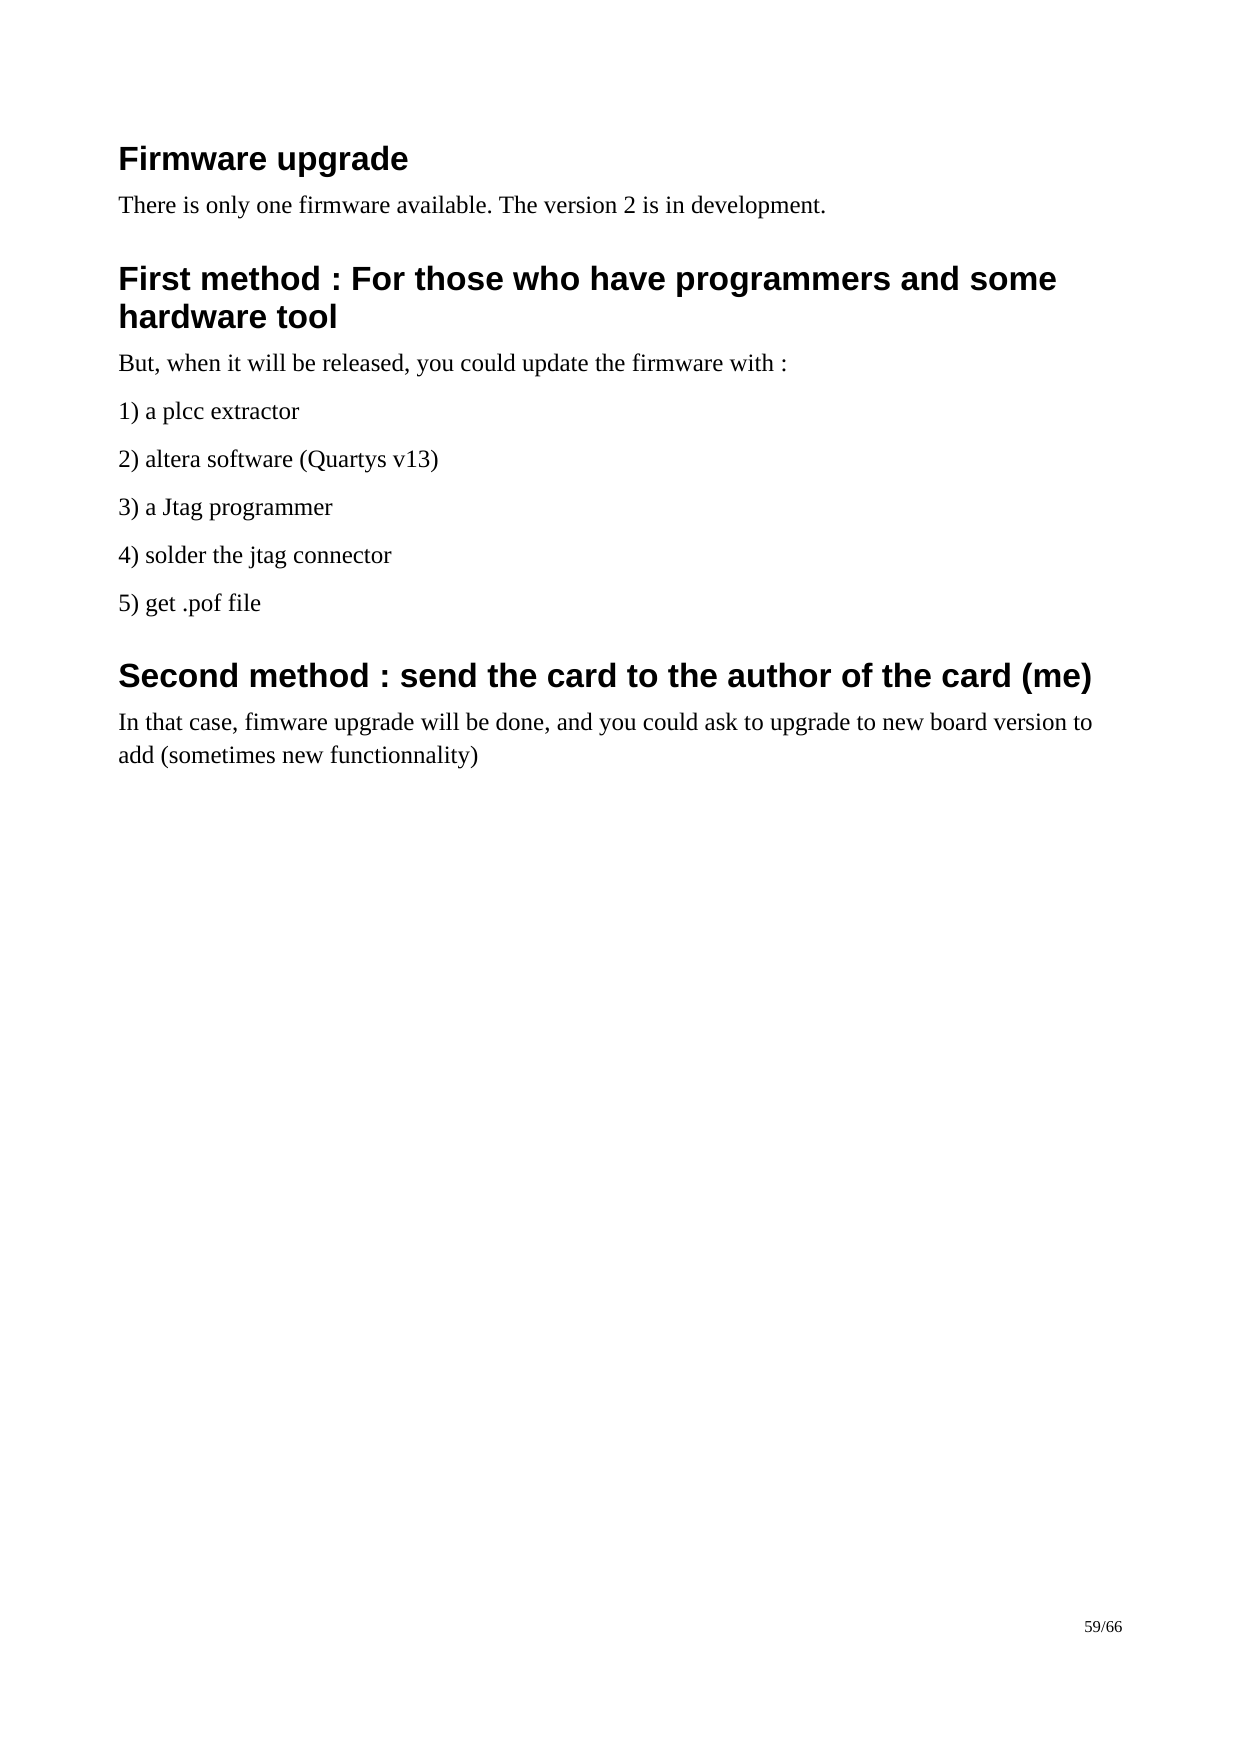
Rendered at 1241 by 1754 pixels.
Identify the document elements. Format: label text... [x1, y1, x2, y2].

text There is only one firmware available. The version 2 is in development. [118, 190, 1122, 219]
text 4) solder the jtag connector [118, 540, 1122, 568]
text 2) altera software (Quartys v13) [118, 444, 1122, 473]
subtitle Firmware upgrade [118, 139, 1122, 178]
text 5) get .pof file [118, 588, 1122, 616]
text 1) a plcc extractor [118, 396, 1122, 425]
text In that case, fimware upgrade will be done, and you could ask to upgrade to new board version to add (sometimes new functionnality) [118, 707, 1122, 769]
subtitle First method : For those who have programmers and some hardware tool [118, 259, 1122, 336]
subtitle Second method : send the card to the author of the card (me) [118, 656, 1122, 695]
text 3) a Jtag programmer [118, 492, 1122, 521]
text But, when it will be released, you could update the firmware with : [118, 348, 1122, 377]
